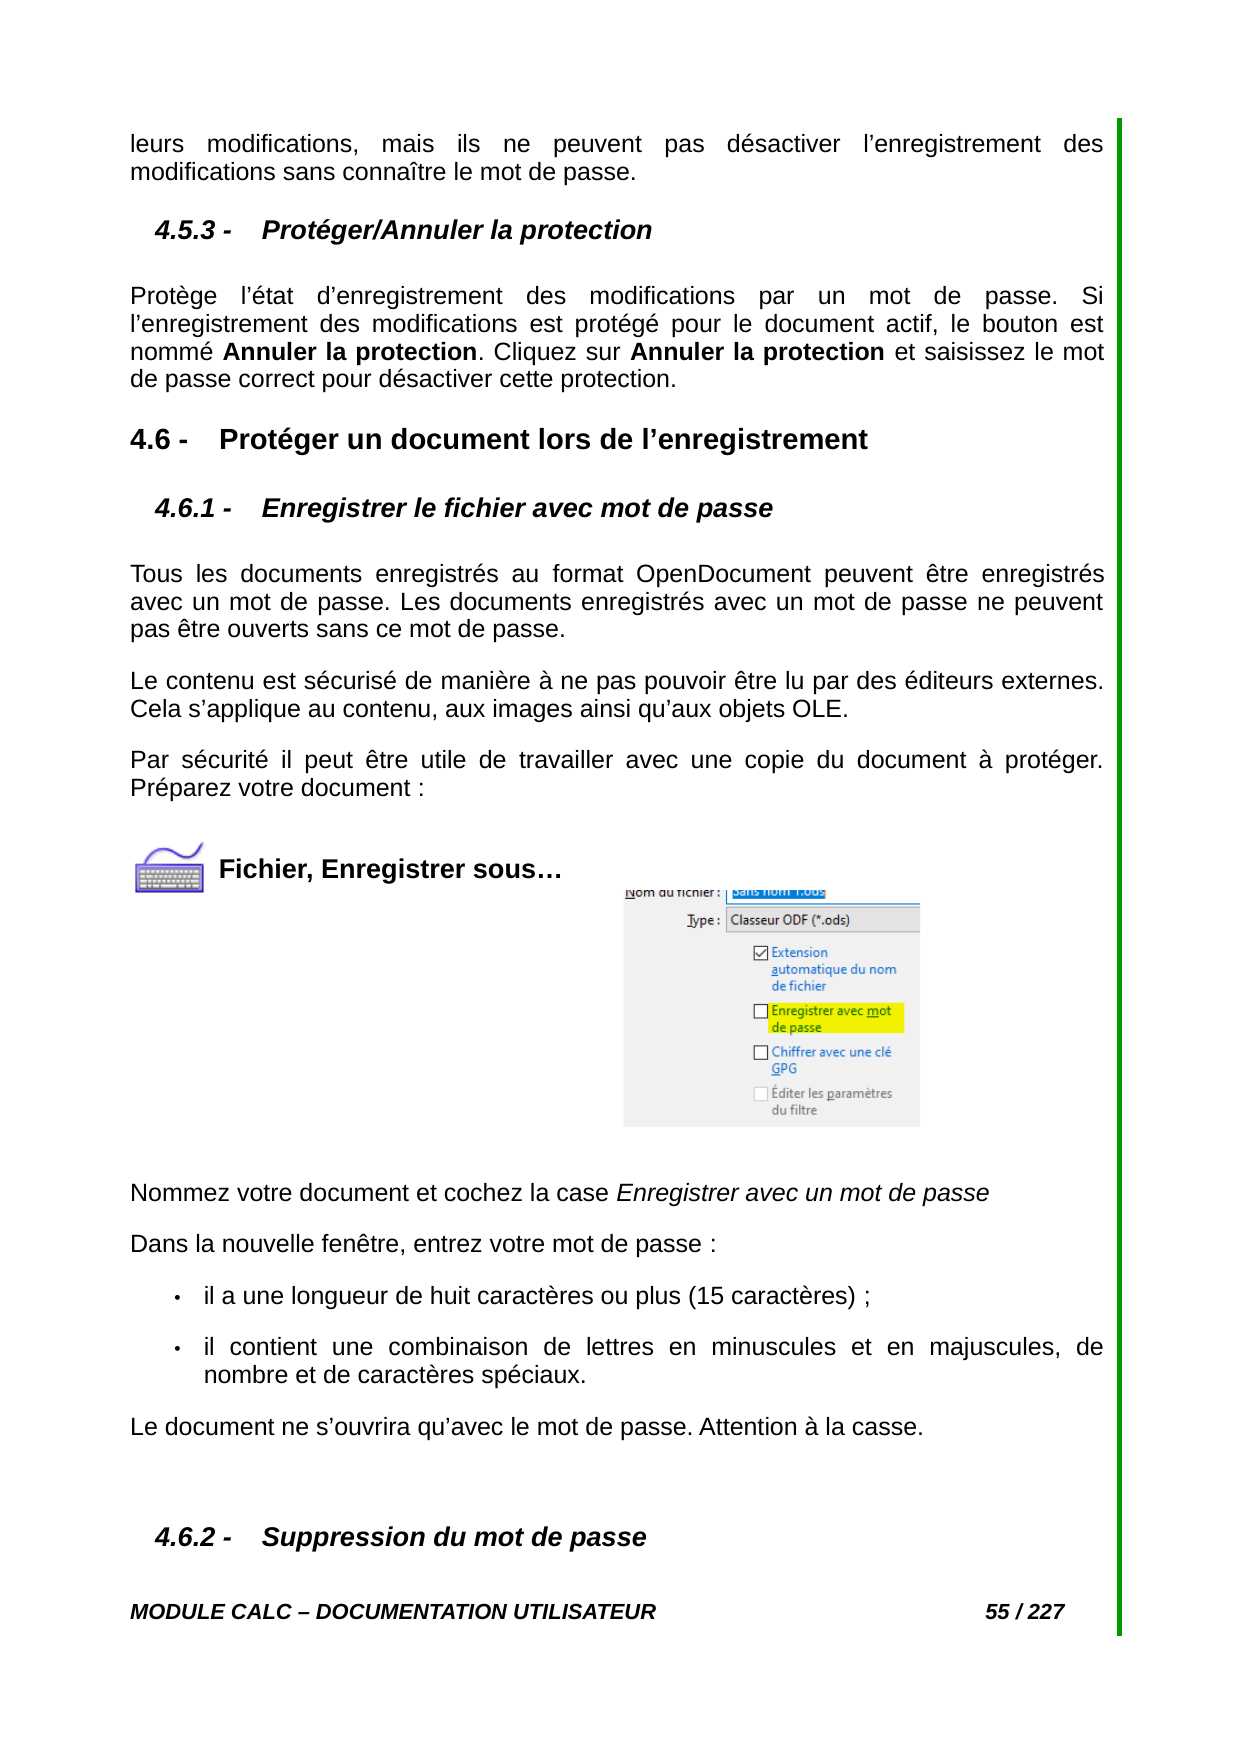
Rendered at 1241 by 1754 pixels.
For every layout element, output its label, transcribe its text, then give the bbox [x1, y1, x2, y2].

subtitle Protéger un document lors de l’enregistrement [130, 423, 1105, 455]
text Fichier, Enregistrer sous… [207, 854, 1105, 884]
subtitle Protéger/Annuler la protection [155, 215, 1105, 246]
text Le document ne s’ouvrira qu’avec le mot de passe. Attention à la casse. [130, 1413, 1105, 1441]
text Nommez votre document et cochez la case Enregistrer avec un mot de passe [130, 1178, 1105, 1206]
text leurs modifications, mais ils ne peuvent pas désactiver l’enregistrement des modifications sans connaître le mot de passe. [130, 130, 1105, 186]
text Par sécurité il peut être utile de travailler avec une copie du document à protéger. Préparez votre document : [130, 746, 1105, 802]
text Dans la nouvelle fenêtre, entrez votre mot de passe : [130, 1230, 1105, 1258]
picture [131, 831, 207, 907]
subtitle Enregistrer le fichier avec mot de passe [155, 493, 1105, 523]
text Protège l’état d’enregistrement des modifications par un mot de passe. Si l’enregistrement des modifications est protégé pour le document actif, le bouton est nommé Annuler la protection. Cliquez sur Annuler la protection et saisissez le mot de passe correct pour désactiver cette protection. [130, 282, 1105, 393]
picture [623, 890, 921, 1127]
subtitle Suppression du mot de passe [155, 1522, 1105, 1552]
text Tous les documents enregistrés au format OpenDocument peuvent être enregistrés avec un mot de passe. Les documents enregistrés avec un mot de passe ne peuvent pas être ouverts sans ce mot de passe. [130, 559, 1105, 643]
list il a une longueur de huit caractères ou plus (15 caractères) ; [174, 1282, 1105, 1309]
list il contient une combinaison de lettres en minuscules et en majuscules, de nombre et de caractères spéciaux. [174, 1333, 1105, 1389]
text Le contenu est sécurisé de manière à ne pas pouvoir être lu par des éditeurs externes. Cela s’applique au contenu, aux images ainsi qu’aux objets OLE. [130, 667, 1105, 723]
